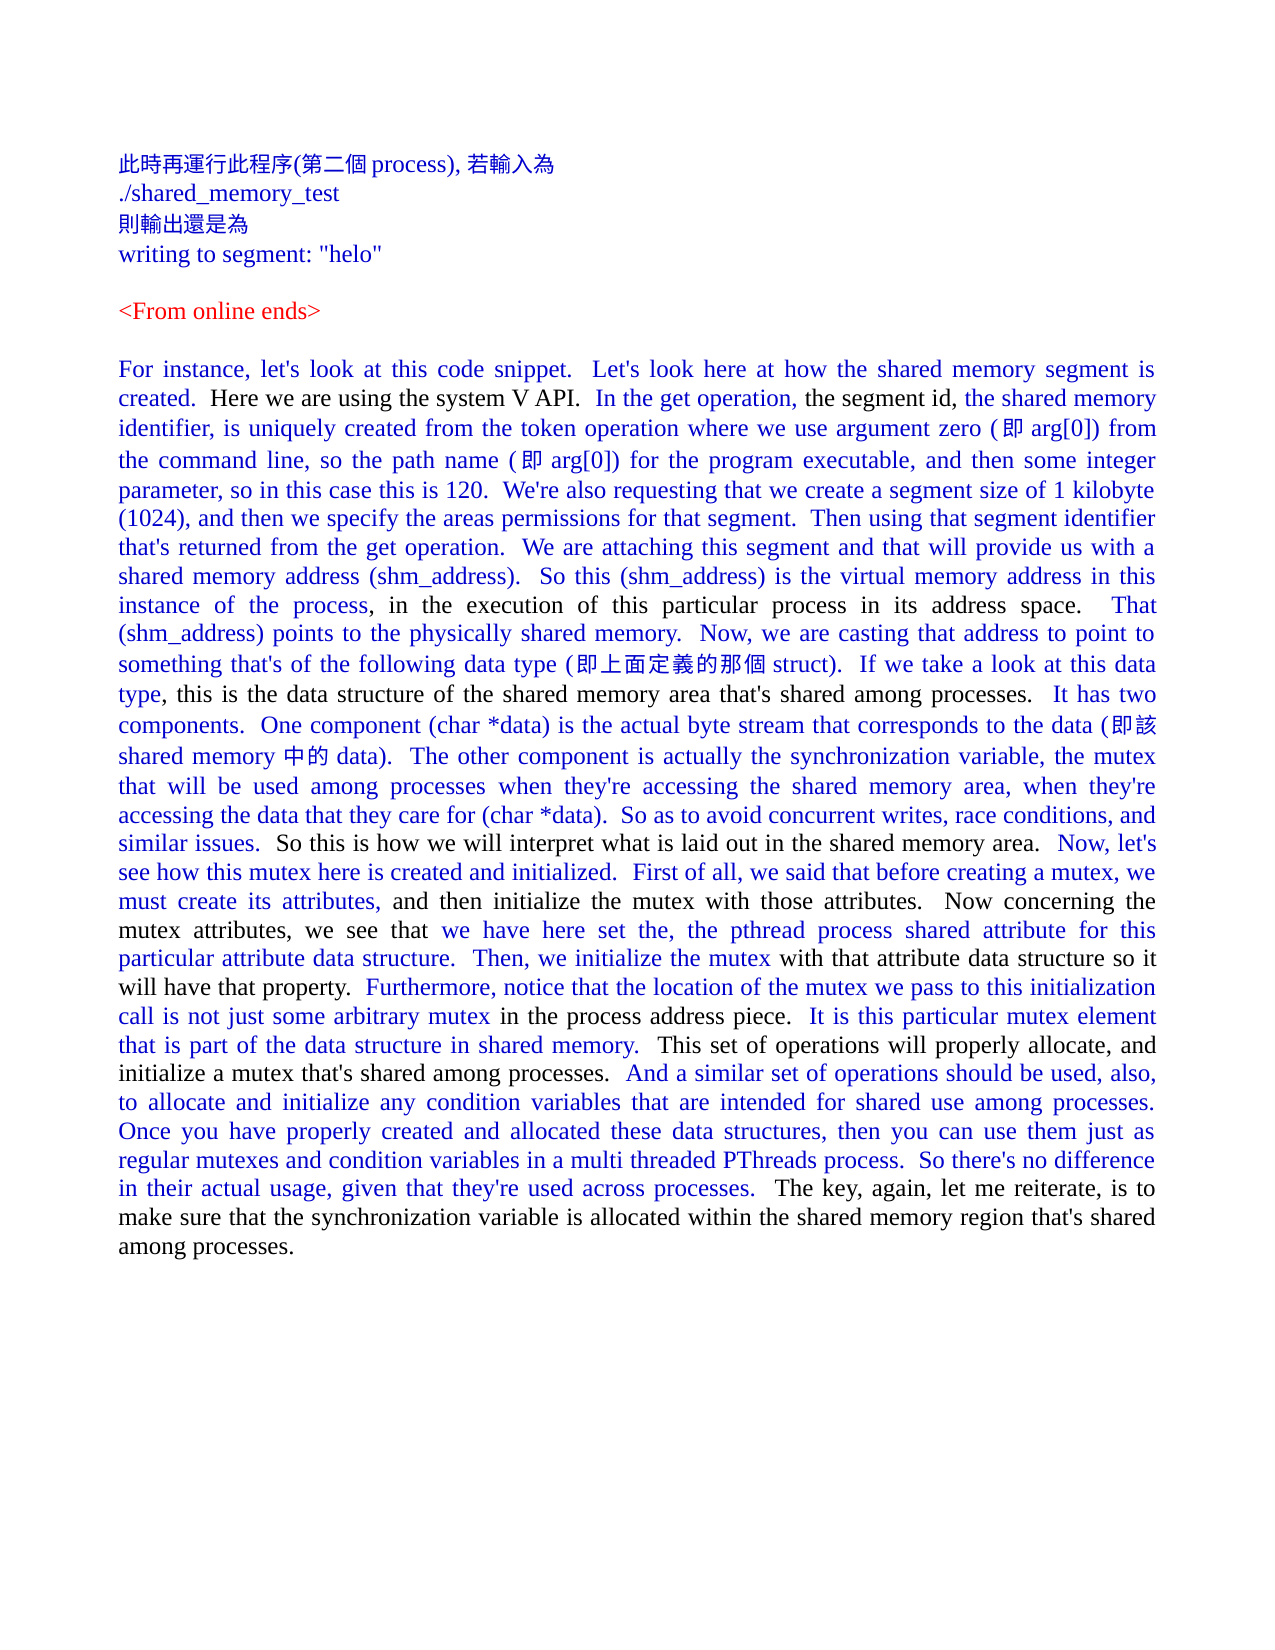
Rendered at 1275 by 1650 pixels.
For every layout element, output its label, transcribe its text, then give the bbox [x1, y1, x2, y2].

text writing to segment: "helo" [118, 239, 1157, 268]
text ./shared_memory_test [118, 178, 1157, 207]
text <From online ends> [118, 296, 1157, 325]
text 則輸出還是為 [118, 207, 1157, 239]
text For instance, let's look at this code snippet. Let's look here at how the shared memory segment is created. Here we are using the system V API. In the get operation, the segment id, the shared memory identifier, is uniquely created from the token operation where we use argument zero (即arg[0]) from the command line, so the path name (即arg[0]) for the program executable, and then some integer parameter, so in this case this is 120. We're also requesting that we create a segment size of 1 kilobyte (1024), and then we specify the areas permissions for that segment. Then using that segment identifier that's returned from the get operation. We are attaching this segment and that will provide us with a shared memory address (shm_address). So this (shm_address) is the virtual memory address in this instance of the process, in the execution of this particular process in its address space. That (shm_address) points to the physically shared memory. Now, we are casting that address to point to something that's of the following data type (即上面定義的那個struct). If we take a look at this data type, this is the data structure of the shared memory area that's shared among processes. It has two components. One component (char *data) is the actual byte stream that corresponds to the data (即該shared memory中的data). The other component is actually the synchronization variable, the mutex that will be used among processes when they're accessing the shared memory area, when they're accessing the data that they care for (char *data). So as to avoid concurrent writes, race conditions, and similar issues. So this is how we will interpret what is laid out in the shared memory area. Now, let's see how this mutex here is created and initialized. First of all, we said that before creating a mutex, we must create its attributes, and then initialize the mutex with those attributes. Now concerning the mutex attributes, we see that we have here set the, the pthread process shared attribute for this particular attribute data structure. Then, we initialize the mutex with that attribute data structure so it will have that property. Furthermore, notice that the location of the mutex we pass to this initialization call is not just some arbitrary mutex in the process address piece. It is this particular mutex element that is part of the data structure in shared memory. This set of operations will properly allocate, and initialize a mutex that's shared among processes. And a similar set of operations should be used, also, to allocate and initialize any condition variables that are intended for shared use among processes. Once you have properly created and allocated these data structures, then you can use them just as regular mutexes and condition variables in a multi threaded PThreads process. So there's no difference in their actual usage, given that they're used across processes. The key, again, let me reiterate, is to make sure that the synchronization variable is allocated within the shared memory region that's shared among processes. [118, 354, 1157, 1260]
text 此時再運行此程序(第二個process), 若輸入為 [118, 147, 1157, 178]
